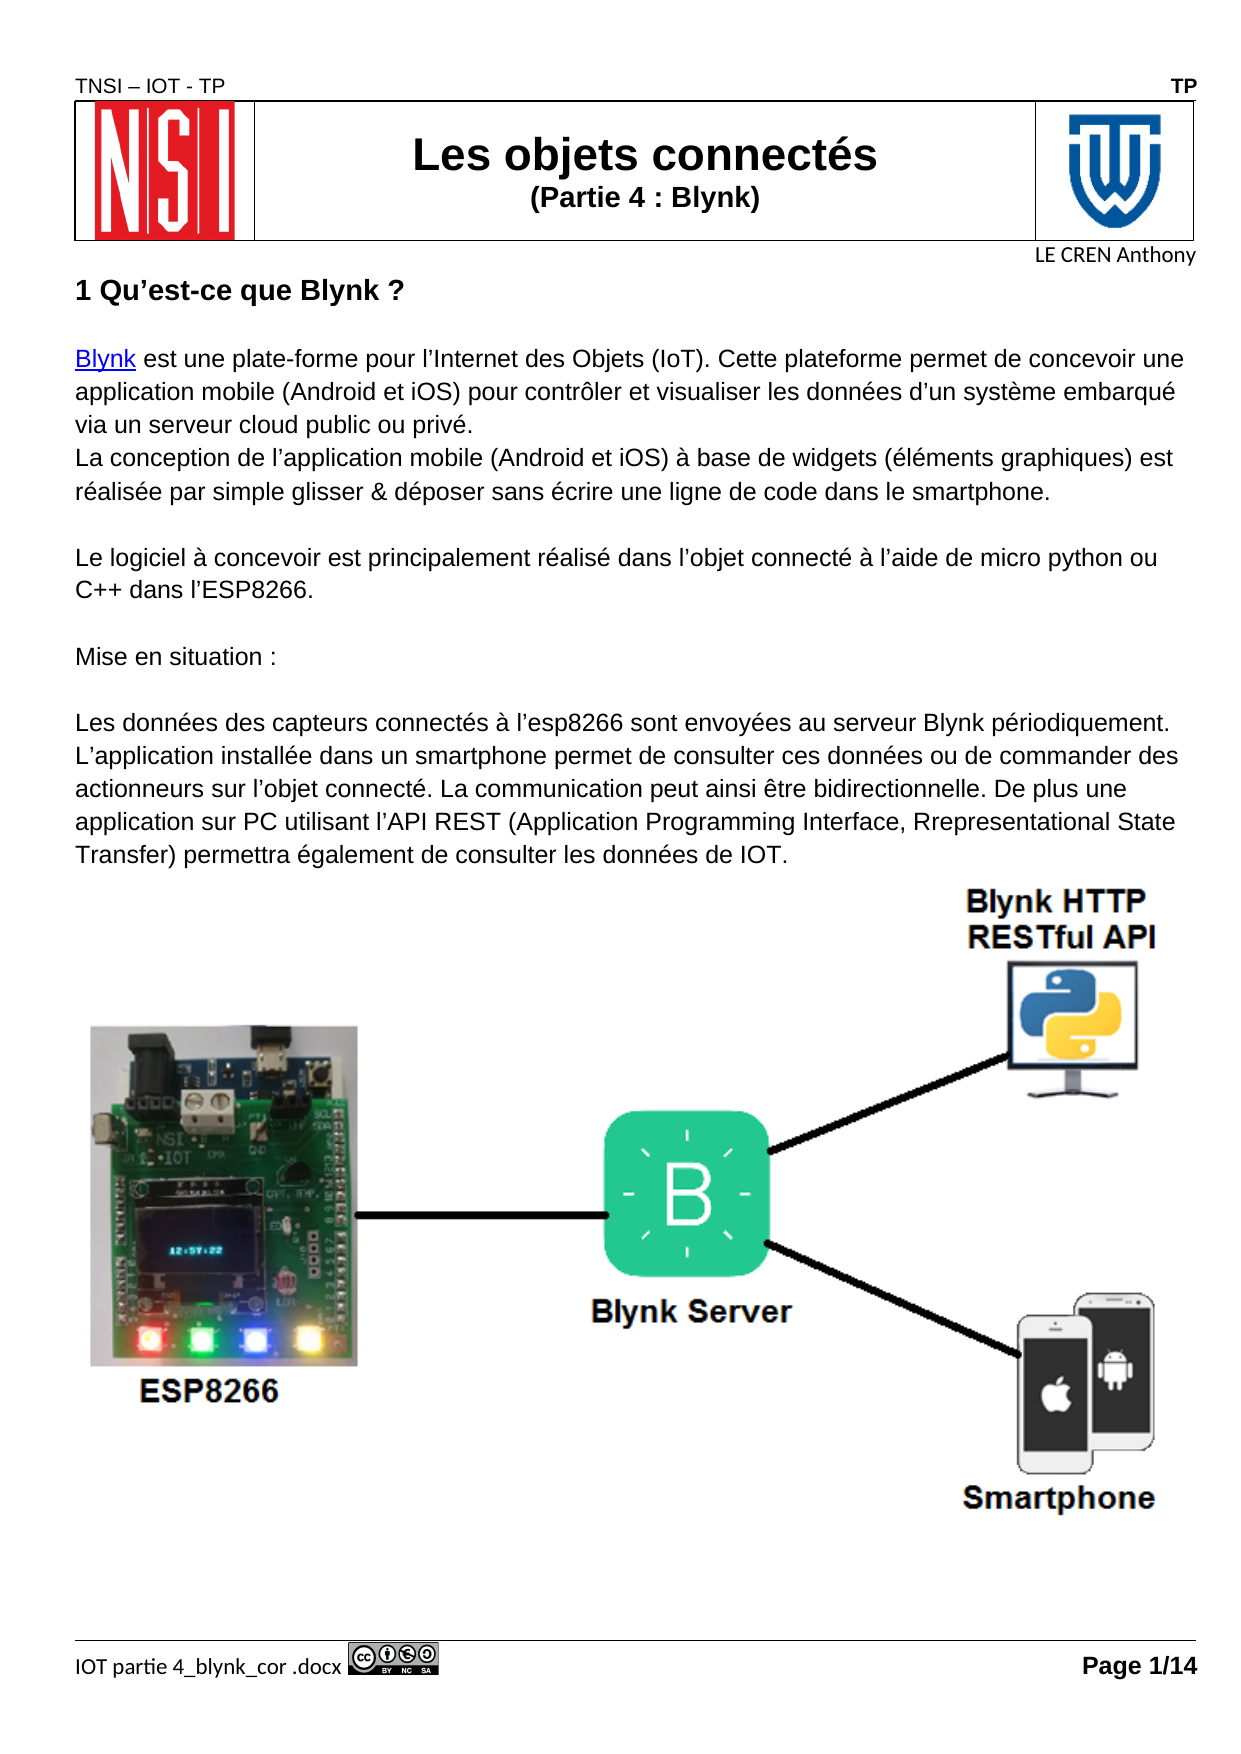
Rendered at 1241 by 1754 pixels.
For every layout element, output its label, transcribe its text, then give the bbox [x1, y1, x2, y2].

table_header [1036, 102, 1193, 239]
picture [75, 872, 1172, 1520]
text Mise en situation : [75, 642, 1196, 670]
text L’application installée dans un smartphone permet de consulter ces données ou de commander des actionneurs sur l’objet connecté. La communication peut ainsi être bidirectionnelle. De plus une application sur PC utilisant l’API REST (Application Programming Interface, Rrepresentational State Transfer) permettra également de consulter les données de IOT. [75, 741, 1196, 868]
text 1 Qu’est-ce que Blynk ? [75, 273, 1196, 306]
picture [348, 1642, 439, 1675]
table_header Les objets connectés (Partie 4 : Blynk) [255, 102, 1035, 239]
table_header [235, 102, 254, 239]
table_header [76, 102, 94, 239]
text La conception de l’application mobile (Android et iOS) à base de widgets (éléments graphiques) est réalisée par simple glisser & déposer sans écrire une ligne de code dans le smartphone. [75, 443, 1196, 505]
text Le logiciel à concevoir est principalement réalisé dans l’objet connecté à l’aide de micro python ou C++ dans l’ESP8266. [75, 542, 1196, 604]
text Les données des capteurs connectés à l’esp8266 sont envoyées au serveur Blynk périodiquement. [75, 708, 1196, 736]
text Blynk est une plate-forme pour l’Internet des Objets (IoT). Cette plateforme permet de concevoir une application mobile (Android et iOS) pour contrôler et visualiser les données d’un système embarqué via un serveur cloud public ou privé. [75, 344, 1196, 439]
text LE CREN Anthony [75, 241, 1196, 269]
